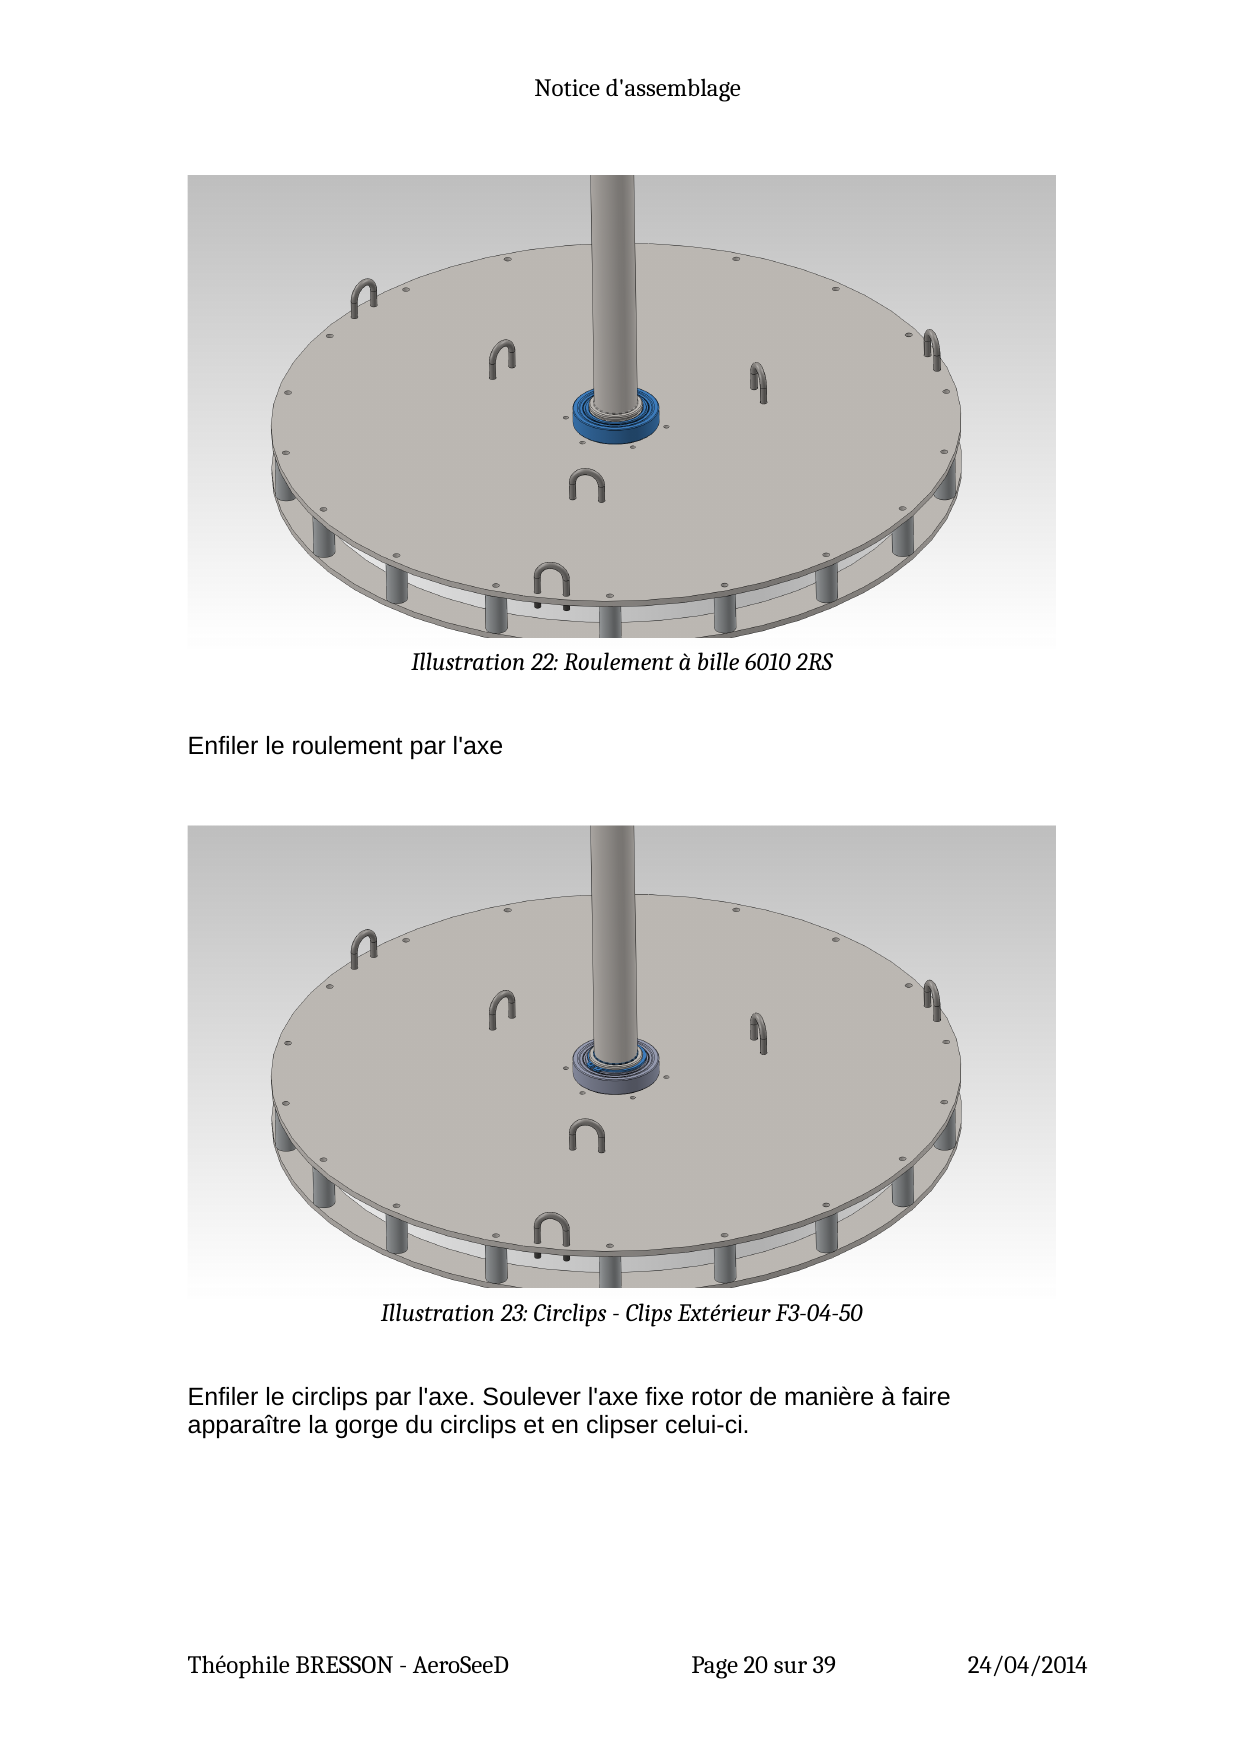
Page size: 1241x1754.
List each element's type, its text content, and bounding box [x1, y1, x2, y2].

text Enfiler le roulement par l'axe [187, 731, 1056, 759]
text Illustration 23: Circlips - Clips Extérieur F3-04-50 [187, 1299, 1056, 1328]
text Enfiler le circlips par l'axe. Soulever l'axe fixe rotor de manière à faire apparaître la gorge du circlips et en clipser celui-ci. [187, 1381, 1056, 1439]
text Illustration 22: Roulement à bille 6010 2RS [187, 649, 1056, 677]
picture [187, 175, 1056, 649]
picture [187, 825, 1056, 1299]
